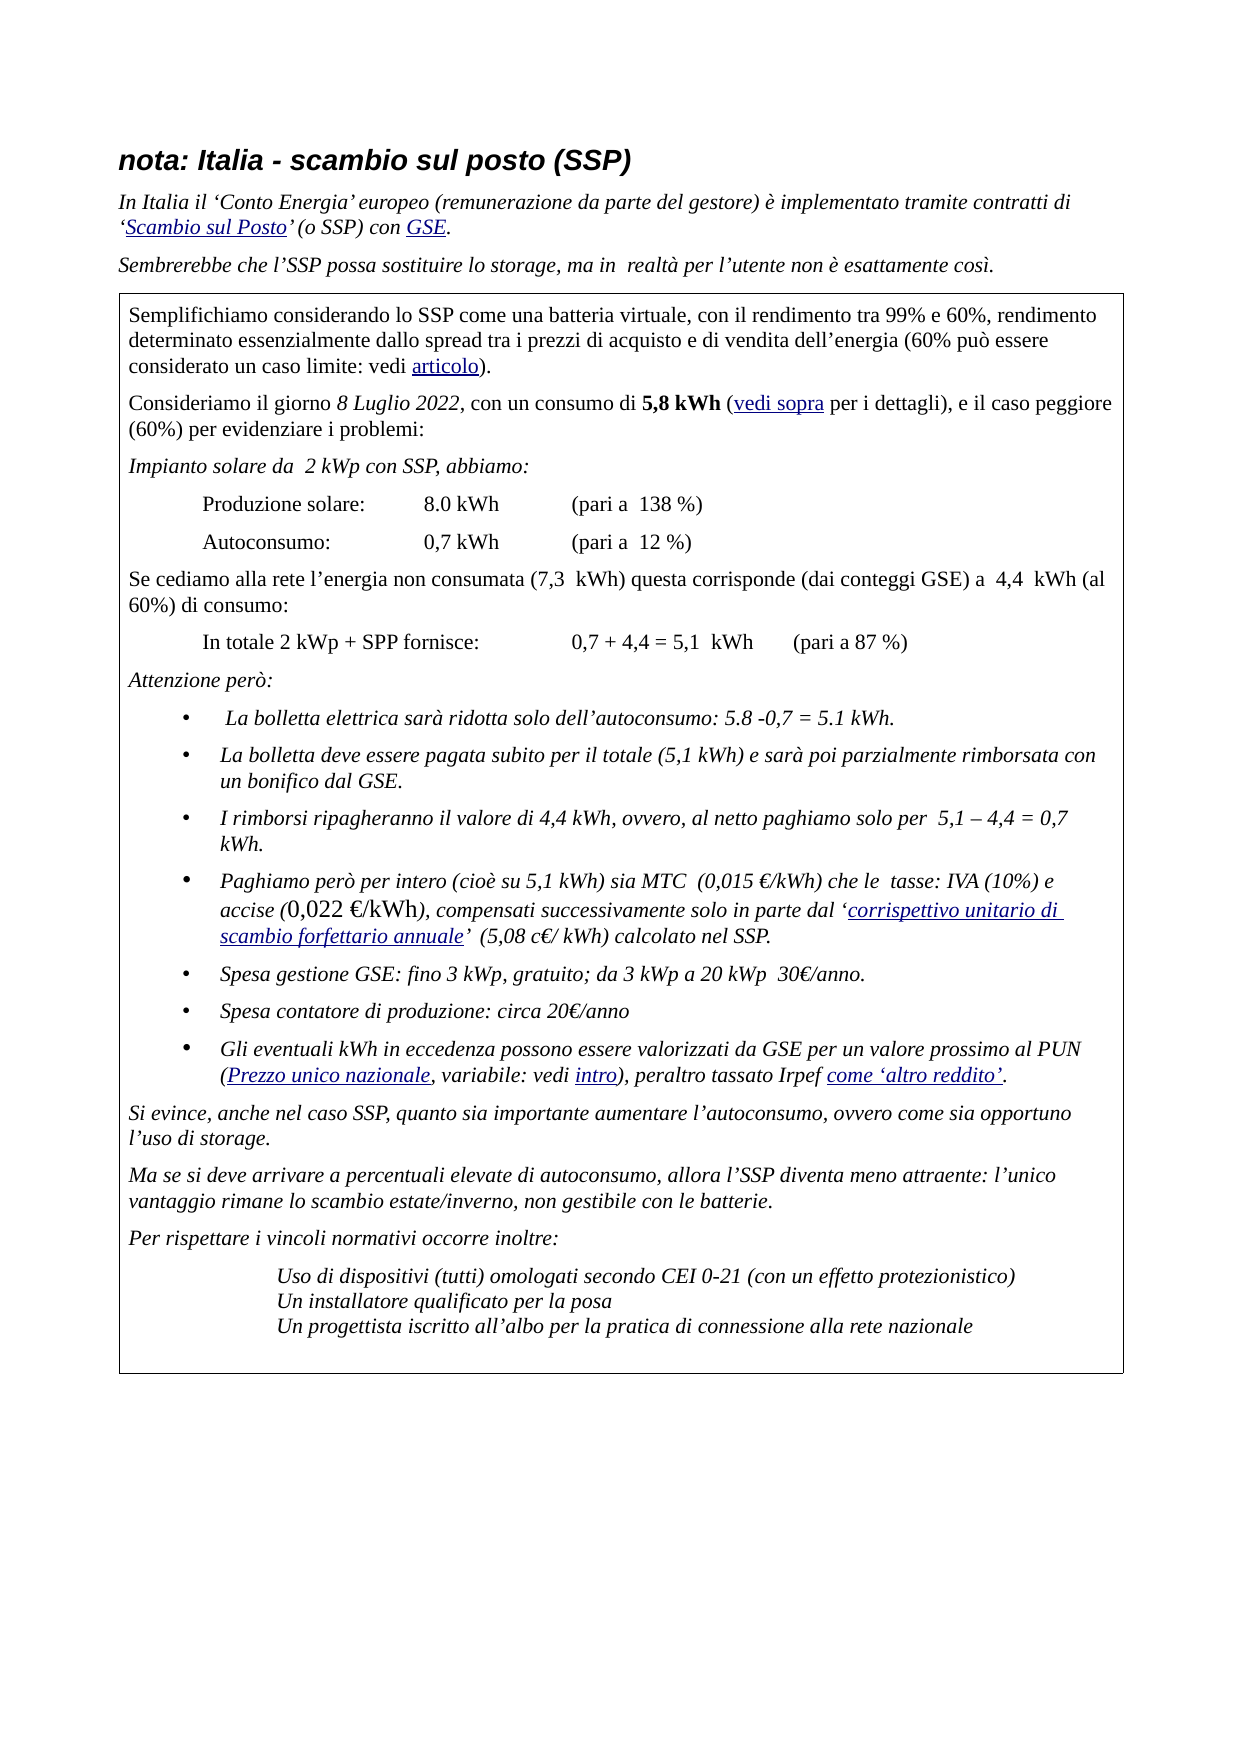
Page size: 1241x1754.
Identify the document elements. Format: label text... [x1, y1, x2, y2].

text Sembrerebbe che l’SSP possa sostituire lo storage, ma in realtà per l’utente non è esattamente così. [118, 252, 1122, 277]
subtitle nota: Italia - scambio sul posto (SSP) [118, 143, 1122, 177]
list Spesa contatore di produzione: circa 20€/anno [182, 998, 1114, 1023]
text Attenzione però: [128, 667, 1114, 692]
list La bolletta deve essere pagata subito per il totale (5,1 kWh) e sarà poi parzialmente rimborsata con un bonifico dal GSE. [182, 742, 1114, 793]
text Semplifichiamo considerando lo SSP come una batteria virtuale, con il rendimento tra 99% e 60%, rendimento determinato essenzialmente dallo spread tra i prezzi di acquisto e di vendita dell’energia (60% può essere considerato un caso limite: vedi articolo). [128, 302, 1114, 378]
list Paghiamo però per intero (cioè su 5,1 kWh) sia MTC (0,015 €/kWh) che le tasse: IVA (10%) e accise (0,022 €/kWh), compensati successivamente solo in parte dal ‘corrispettivo unitario di scambio forfettario annuale’ (5,08 c€/ kWh) calcolato nel SSP. [182, 868, 1114, 948]
text Un progettista iscritto all’albo per la pratica di connessione alla rete nazionale [128, 1313, 1114, 1339]
text In Italia il ‘Conto Energia’ europeo (remunerazione da parte del gestore) è implementato tramite contratti di ‘Scambio sul Posto’ (o SSP) con GSE. [118, 189, 1122, 239]
text Produzione solare: 8.0 kWh (pari a 138 %) [128, 491, 1114, 516]
list Spesa gestione GSE: fino 3 kWp, gratuito; da 3 kWp a 20 kWp 30€/anno. [182, 961, 1114, 986]
text Un installatore qualificato per la posa [128, 1288, 1114, 1313]
list La bolletta elettrica sarà ridotta solo dell’autoconsumo: 5.8 -0,7 = 5.1 kWh. [182, 705, 1114, 730]
list I rimborsi ripagheranno il valore di 4,4 kWh, ovvero, al netto paghiamo solo per 5,1 – 4,4 = 0,7 kWh. [182, 805, 1114, 856]
text Impianto solare da 2 kWp con SSP, abbiamo: [128, 453, 1114, 478]
text Se cediamo alla rete l’energia non consumata (7,3 kWh) questa corrisponde (dai conteggi GSE) a 4,4 kWh (al 60%) di consumo: [128, 566, 1114, 617]
list Gli eventuali kWh in eccedenza possono essere valorizzati da GSE per un valore prossimo al PUN (Prezzo unico nazionale, variabile: vedi intro), peraltro tassato Irpef come ‘altro reddito’. [182, 1036, 1114, 1087]
text Autoconsumo: 0,7 kWh (pari a 12 %) [128, 529, 1114, 554]
text Si evince, anche nel caso SSP, quanto sia importante aumentare l’autoconsumo, ovvero come sia opportuno l’uso di storage. [128, 1099, 1114, 1150]
text Consideriamo il giorno 8 Luglio 2022, con un consumo di 5,8 kWh (vedi sopra per i dettagli), e il caso peggiore (60%) per evidenziare i problemi: [128, 390, 1114, 441]
text Ma se si deve arrivare a percentuali elevate di autoconsumo, allora l’SSP diventa meno attraente: l’unico vantaggio rimane lo scambio estate/inverno, non gestibile con le batterie. [128, 1162, 1114, 1213]
text In totale 2 kWp + SPP fornisce: 0,7 + 4,4 = 5,1 kWh (pari a 87 %) [128, 629, 1114, 654]
text Uso di dispositivi (tutti) omologati secondo CEI 0-21 (con un effetto protezionistico) [128, 1263, 1114, 1288]
text Per rispettare i vincoli normativi occorre inoltre: [128, 1225, 1114, 1251]
